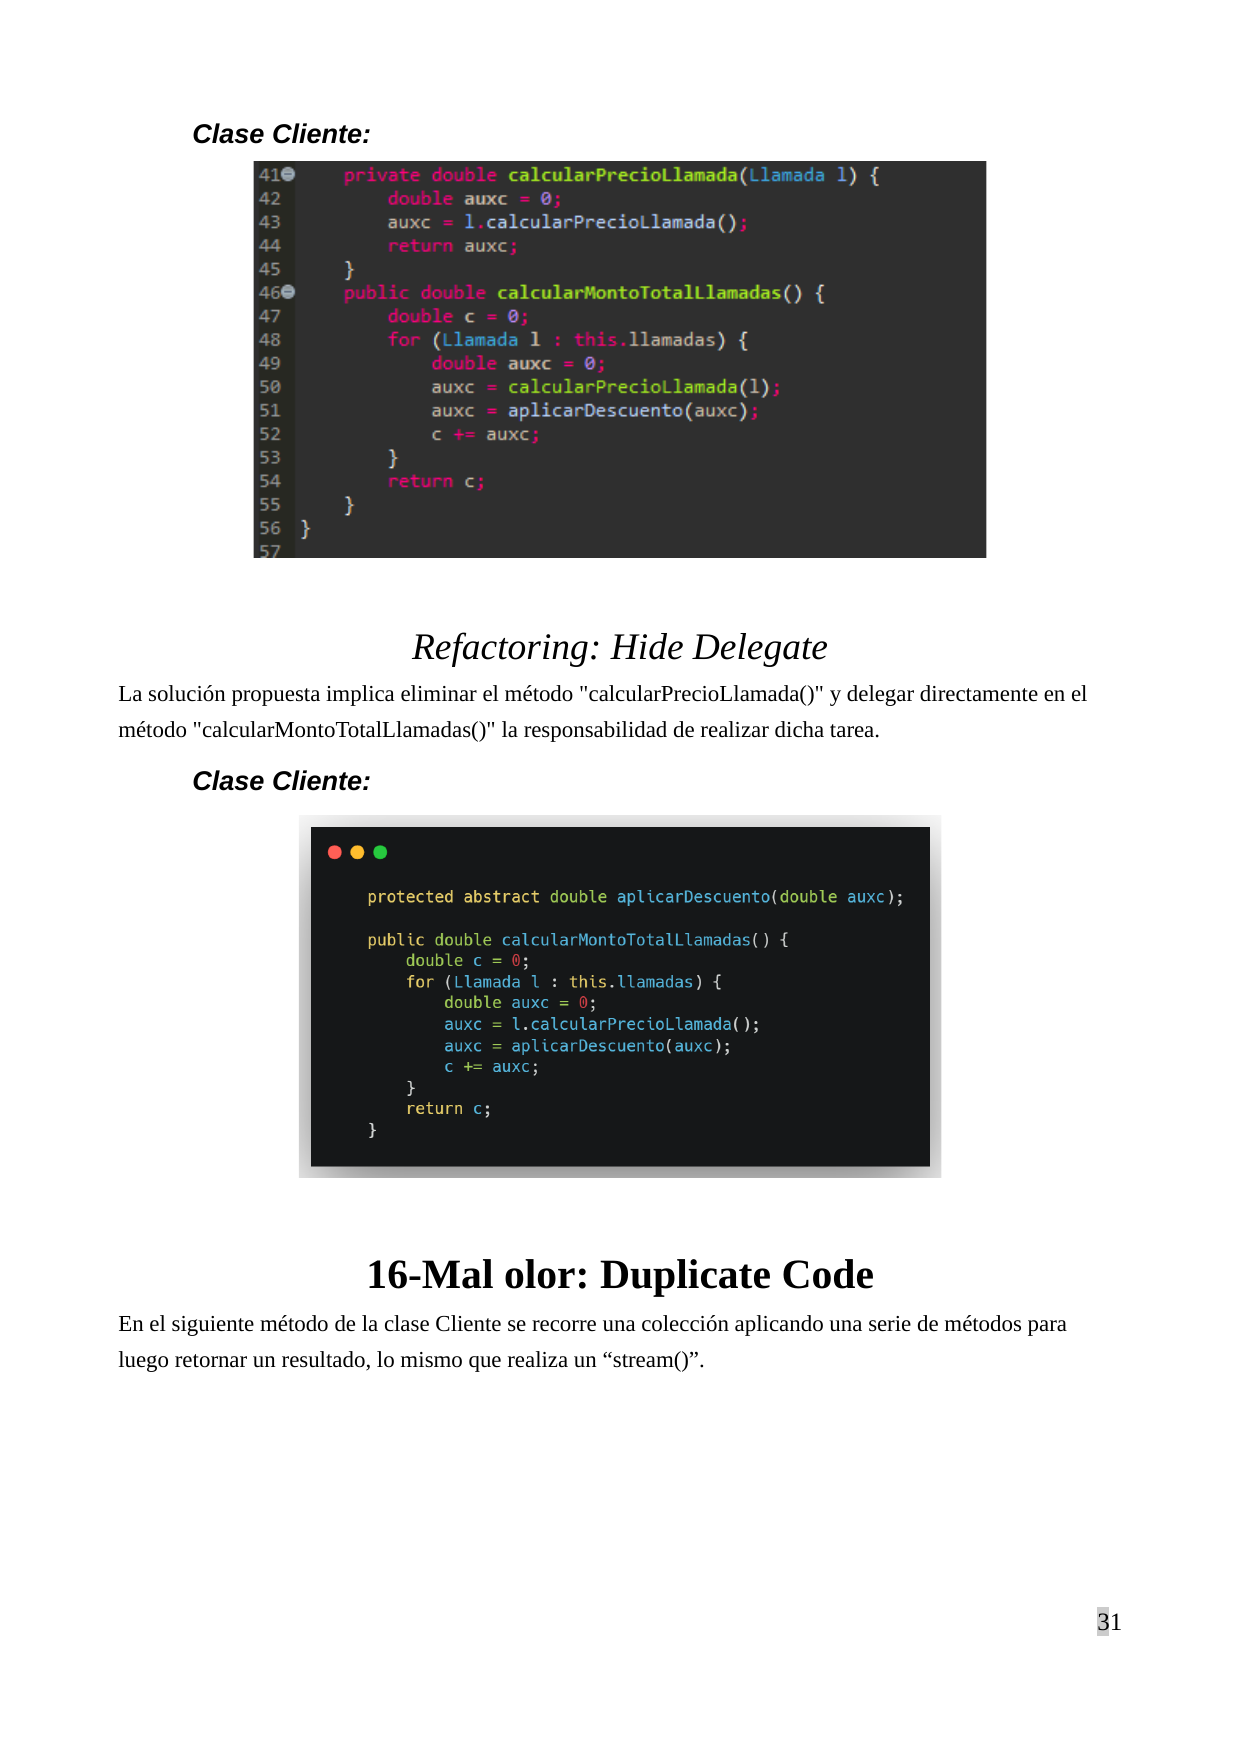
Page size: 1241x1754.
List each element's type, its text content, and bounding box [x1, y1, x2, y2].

subtitle 16-Mal olor: Duplicate Code [118, 1249, 1122, 1297]
picture [298, 815, 942, 1178]
subtitle Clase Cliente: [118, 118, 1122, 149]
subtitle Clase Cliente: [118, 765, 1122, 796]
text La solución propuesta implica eliminar el método "calcularPrecioLlamada()" y delegar directamente en el método "calcularMontoTotalLlamadas()" la responsabilidad de realizar dicha tarea. [118, 680, 1122, 743]
subtitle Refactoring: Hide Delegate [118, 624, 1122, 667]
picture [253, 161, 987, 558]
text En el siguiente método de la clase Cliente se recorre una colección aplicando una serie de métodos para luego retornar un resultado, lo mismo que realiza un “stream()”. [118, 1310, 1122, 1372]
